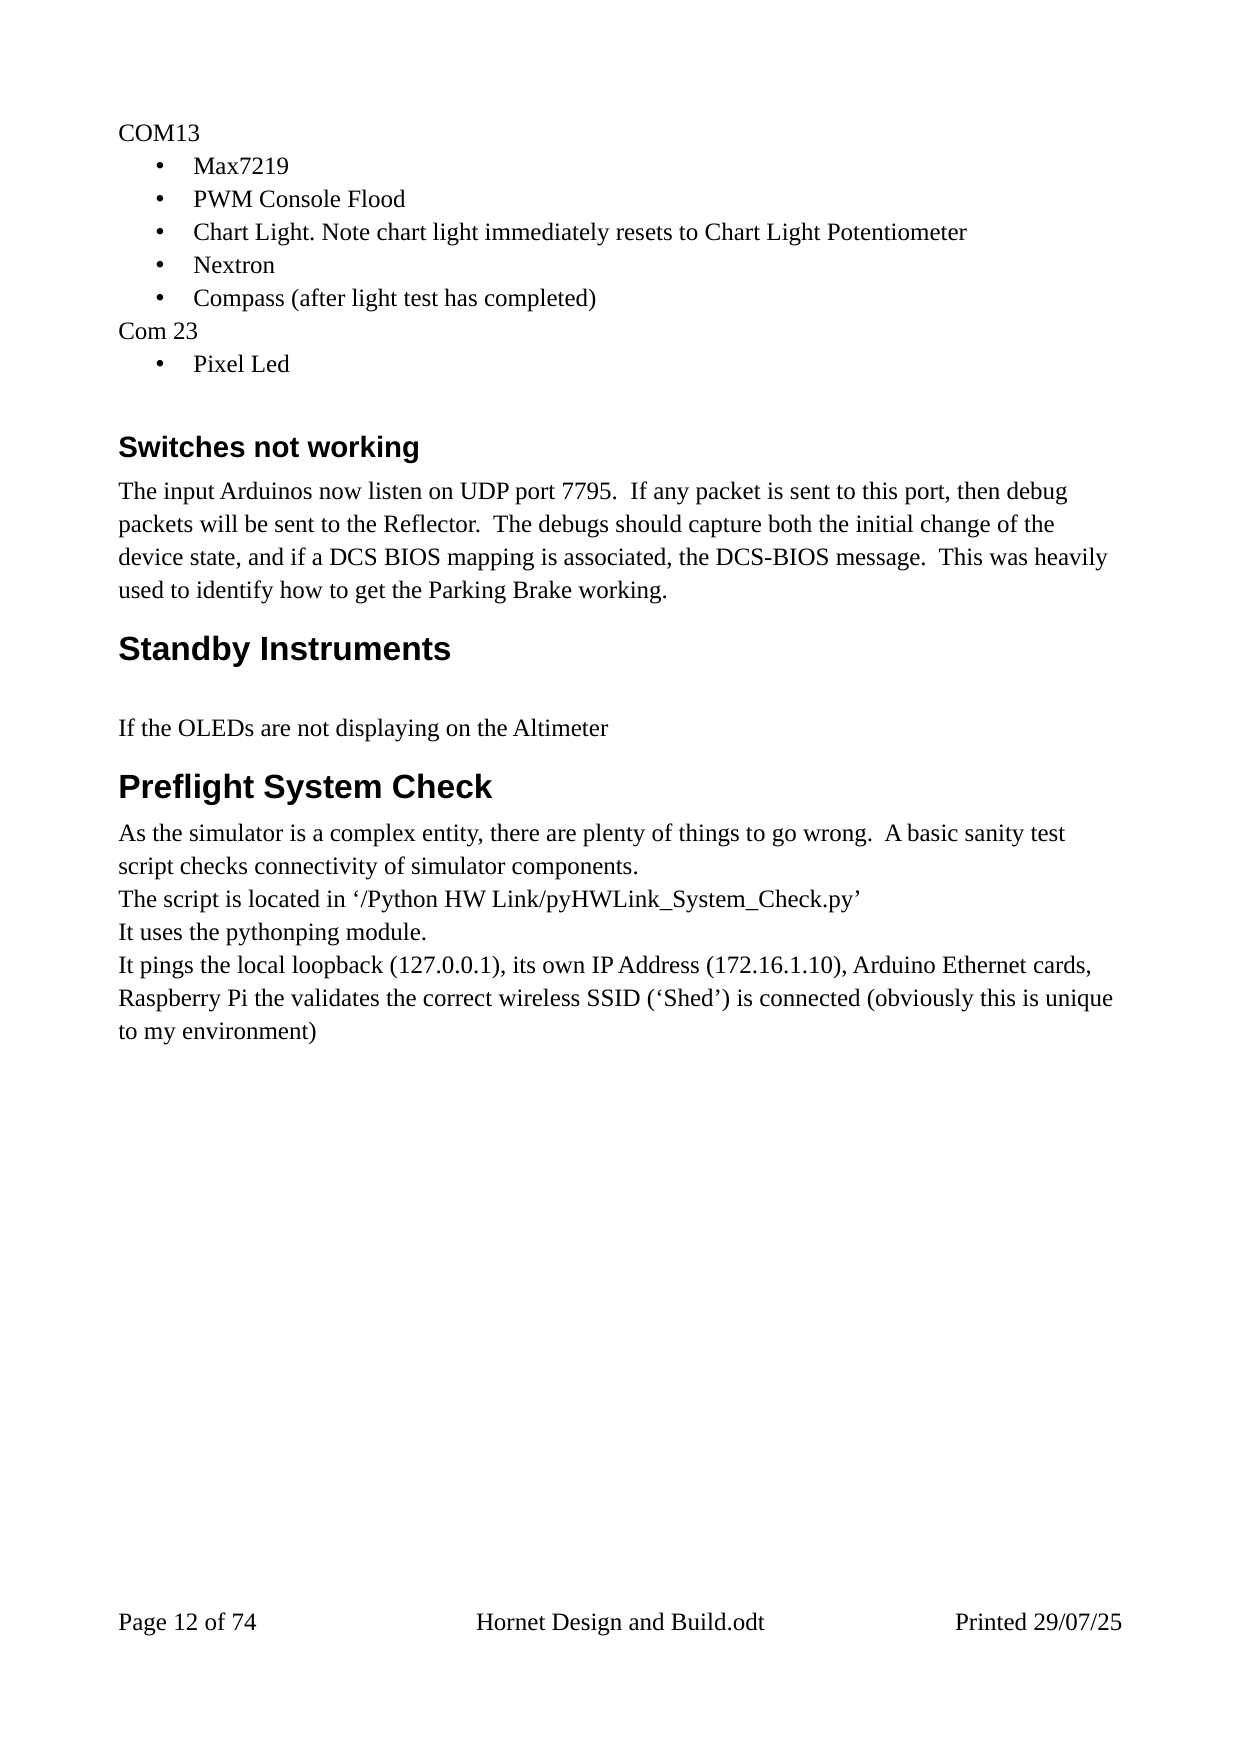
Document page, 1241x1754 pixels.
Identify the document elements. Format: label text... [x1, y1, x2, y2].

list Pixel Led [156, 349, 1122, 378]
subtitle Standby Instruments [118, 629, 1122, 668]
text The script is located in ‘/Python HW Link/pyHWLink_System_Check.py’ [118, 884, 1122, 913]
text If the OLEDs are not displaying on the Altimeter [118, 713, 1122, 742]
text It pings the local loopback (127.0.0.1), its own IP Address (172.16.1.10), Arduino Ethernet cards, Raspberry Pi the validates the correct wireless SSID (‘Shed’) is connected (obviously this is unique to my environment) [118, 950, 1122, 1045]
list PWM Console Flood [156, 184, 1122, 213]
subtitle Preflight System Check [118, 767, 1122, 806]
list Compass (after light test has completed) [156, 283, 1122, 312]
list Nextron [156, 250, 1122, 279]
text COM13 [118, 118, 1122, 147]
subtitle Switches not working [118, 430, 1122, 464]
text As the simulator is a complex entity, there are plenty of things to go wrong. A basic sanity test script checks connectivity of simulator components. [118, 818, 1122, 880]
text Com 23 [118, 316, 1122, 345]
text The input Arduinos now listen on UDP port 7795. If any packet is sent to this port, then debug packets will be sent to the Reflector. The debugs should capture both the initial change of the device state, and if a DCS BIOS mapping is associated, the DCS-BIOS message. This was heavily used to identify how to get the Parking Brake working. [118, 476, 1122, 604]
list Max7219 [156, 151, 1122, 180]
list Chart Light. Note chart light immediately resets to Chart Light Potentiometer [156, 217, 1122, 246]
text It uses the pythonping module. [118, 917, 1122, 946]
